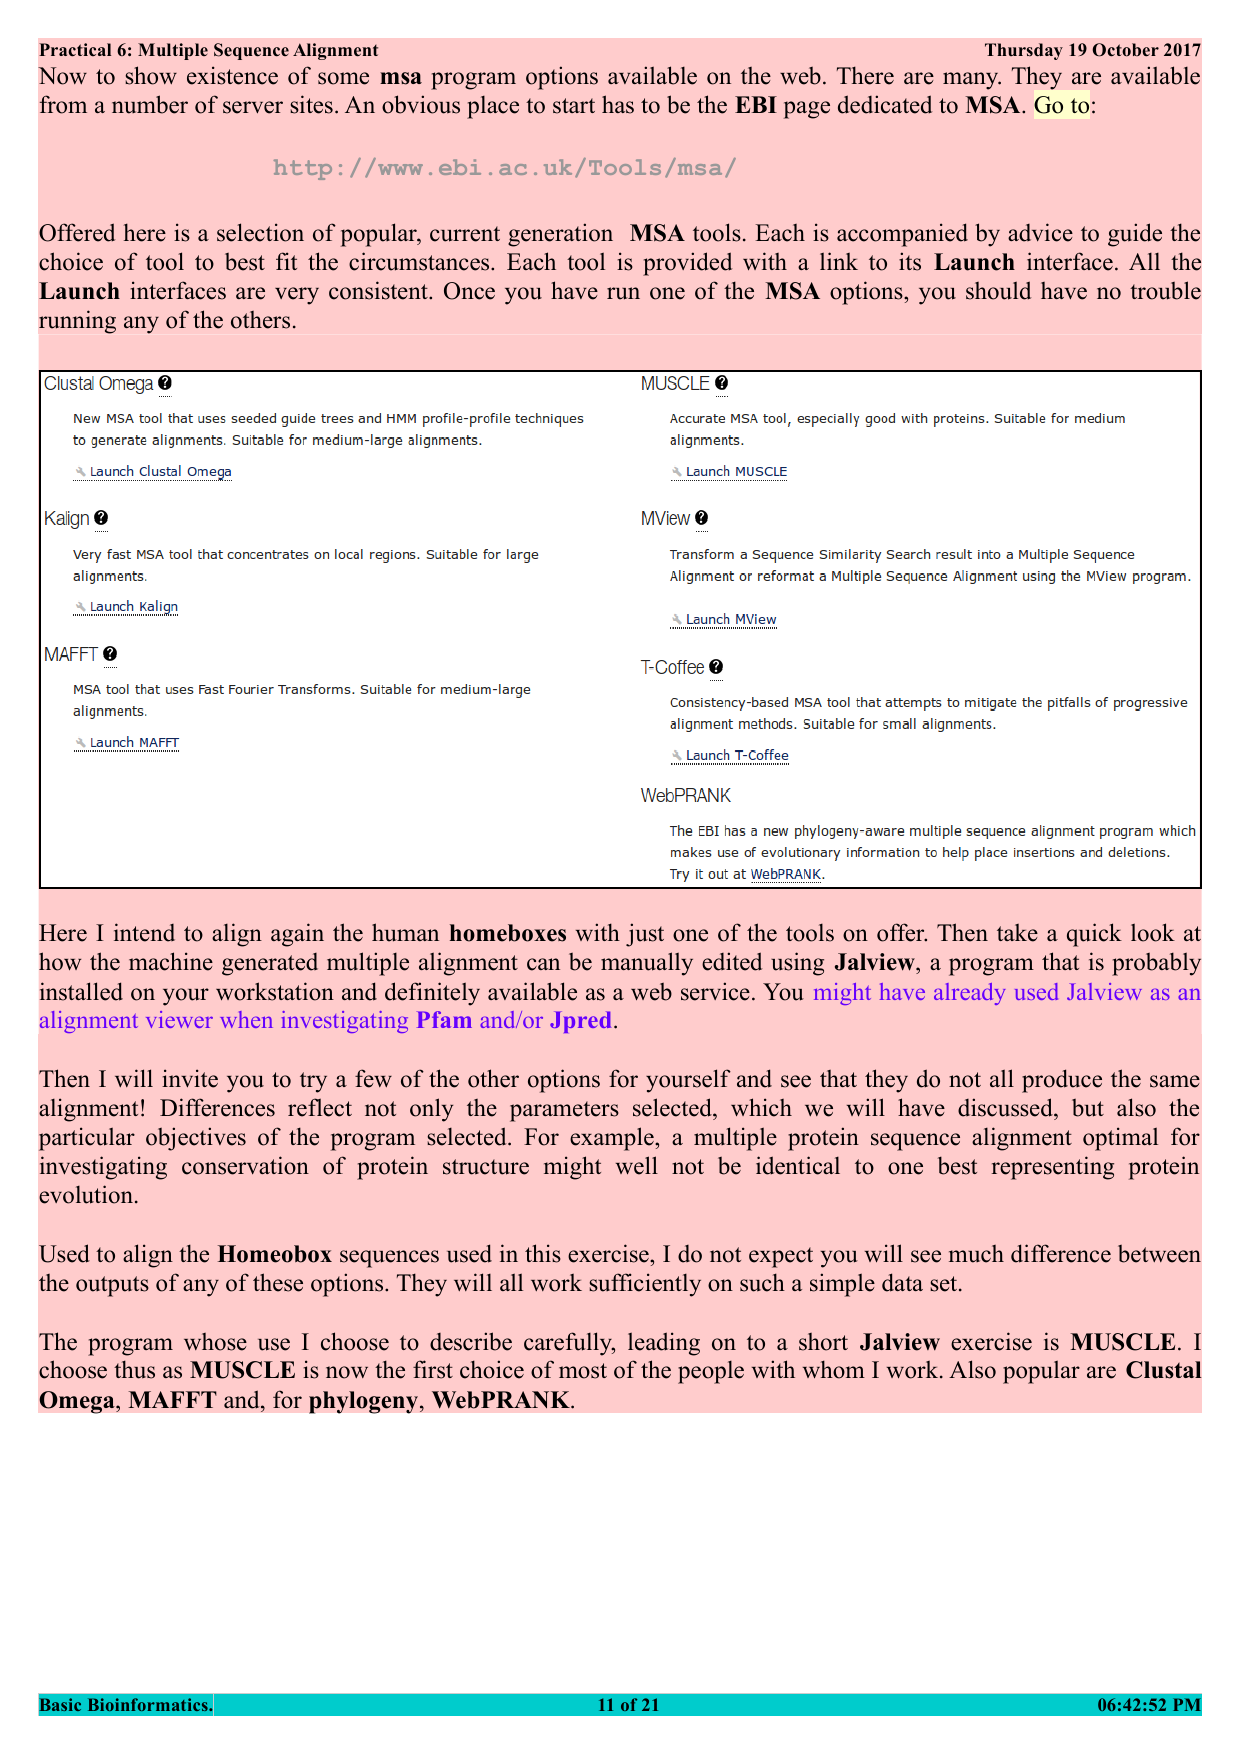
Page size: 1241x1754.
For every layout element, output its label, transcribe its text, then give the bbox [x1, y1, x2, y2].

picture [41, 372, 1200, 887]
text Then I will invite you to try a few of the other options for yourself and see that they do not all produce the same alignment! Differences reflect not only the parameters selected, which we will have discussed, but also the particular objectives of the program selected. For example, a multiple protein sequence alignment optimal for investigating conservation of protein structure might well not be identical to one best representing protein evolution. [38, 1064, 1202, 1209]
text Here I intend to align again the human homeboxes with just one of the tools on offer. Then take a quick look at how the machine generated multiple alignment can be manually edited using Jalview, a program that is probably installed on your workstation and definitely available as a web service. You might have already used Jalview as an alignment viewer when investigating Pfam and/or Jpred. [38, 371, 1202, 1034]
text Used to align the Homeobox sequences used in this exercise, I do not expect you will see much difference between the outputs of any of these options. They will all work sufficiently on such a simple data set. [38, 1239, 1202, 1297]
text http://www.ebi.ac.uk/Tools/msa/ [38, 154, 1202, 183]
text Offered here is a selection of popular, current generation MSA tools. Each is accompanied by advice to guide the choice of tool to best fit the circumstances. Each tool is provided with a link to its Launch interface. All the Launch interfaces are very consistent. Once you have run one of the MSA options, you should have no trouble running any of the others. [38, 218, 1202, 334]
text The program whose use I choose to describe carefully, leading on to a short Jalview exercise is MUSCLE. I choose thus as MUSCLE is now the first choice of most of the people with whom I work. Also popular are Clustal Omega, MAFFT and, for phylogeny, WebPRANK. [38, 1326, 1202, 1413]
text Now to show existence of some msa program options available on the web. There are many. They are available from a number of server sites. An obvious place to start has to be the EBI page dedicated to MSA. Go to: [38, 61, 1202, 119]
